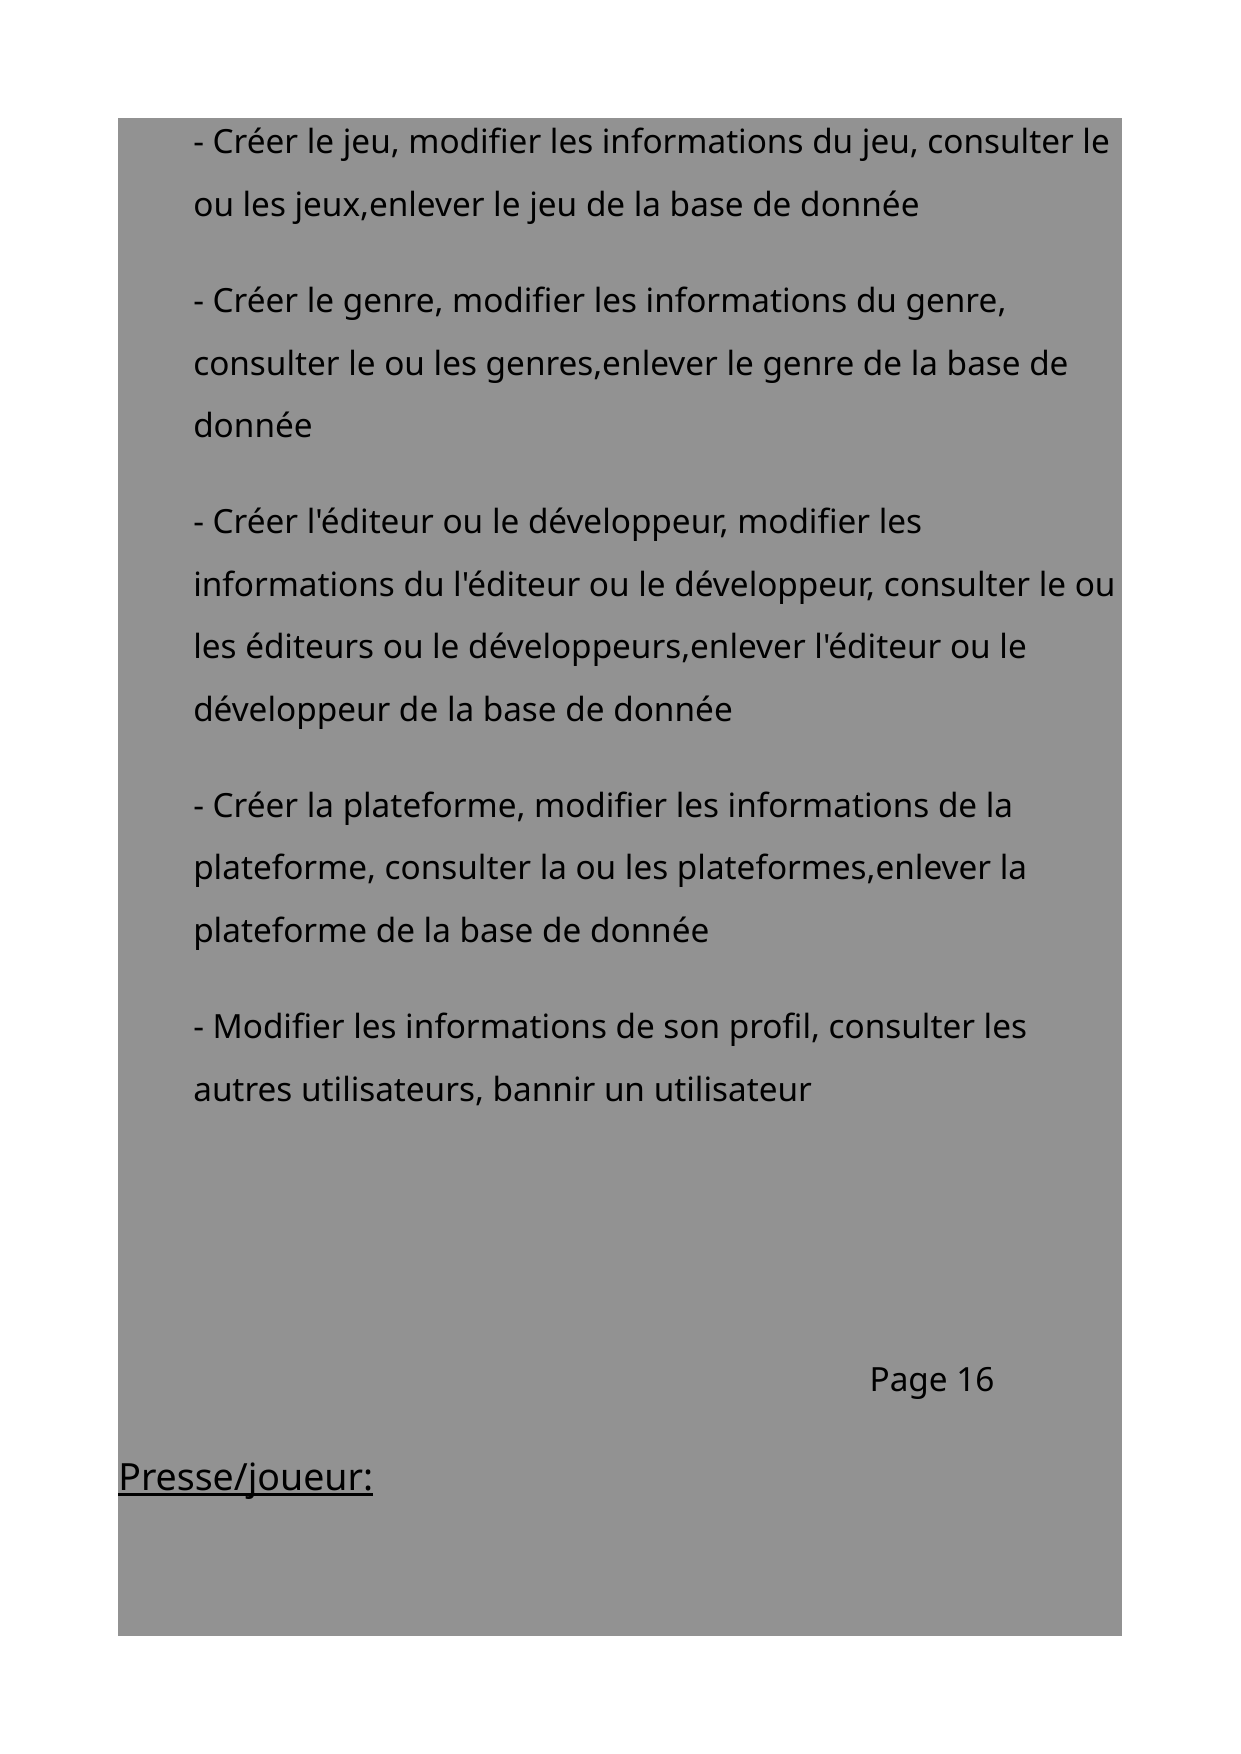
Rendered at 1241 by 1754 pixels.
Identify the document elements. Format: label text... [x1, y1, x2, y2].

text - Créer le genre, modifier les informations du genre, consulter le ou les genres,enlever le genre de la base de donnée [193, 277, 1122, 447]
text - Créer la plateforme, modifier les informations de la plateforme, consulter la ou les plateformes,enlever la plateforme de la base de donnée [193, 782, 1122, 952]
text Presse/joueur: [118, 1450, 1122, 1501]
text - Créer le jeu, modifier les informations du jeu, consulter le ou les jeux,enlever le jeu de la base de donnée [193, 118, 1122, 226]
text Page 16 [118, 1352, 1122, 1403]
text - Créer l'éditeur ou le développeur, modifier les informations du l'éditeur ou le développeur, consulter le ou les éditeurs ou le développeurs,enlever l'éditeur ou le développeur de la base de donnée [193, 498, 1122, 731]
text - Modifier les informations de son profil, consulter les autres utilisateurs, bannir un utilisateur [193, 1003, 1122, 1111]
